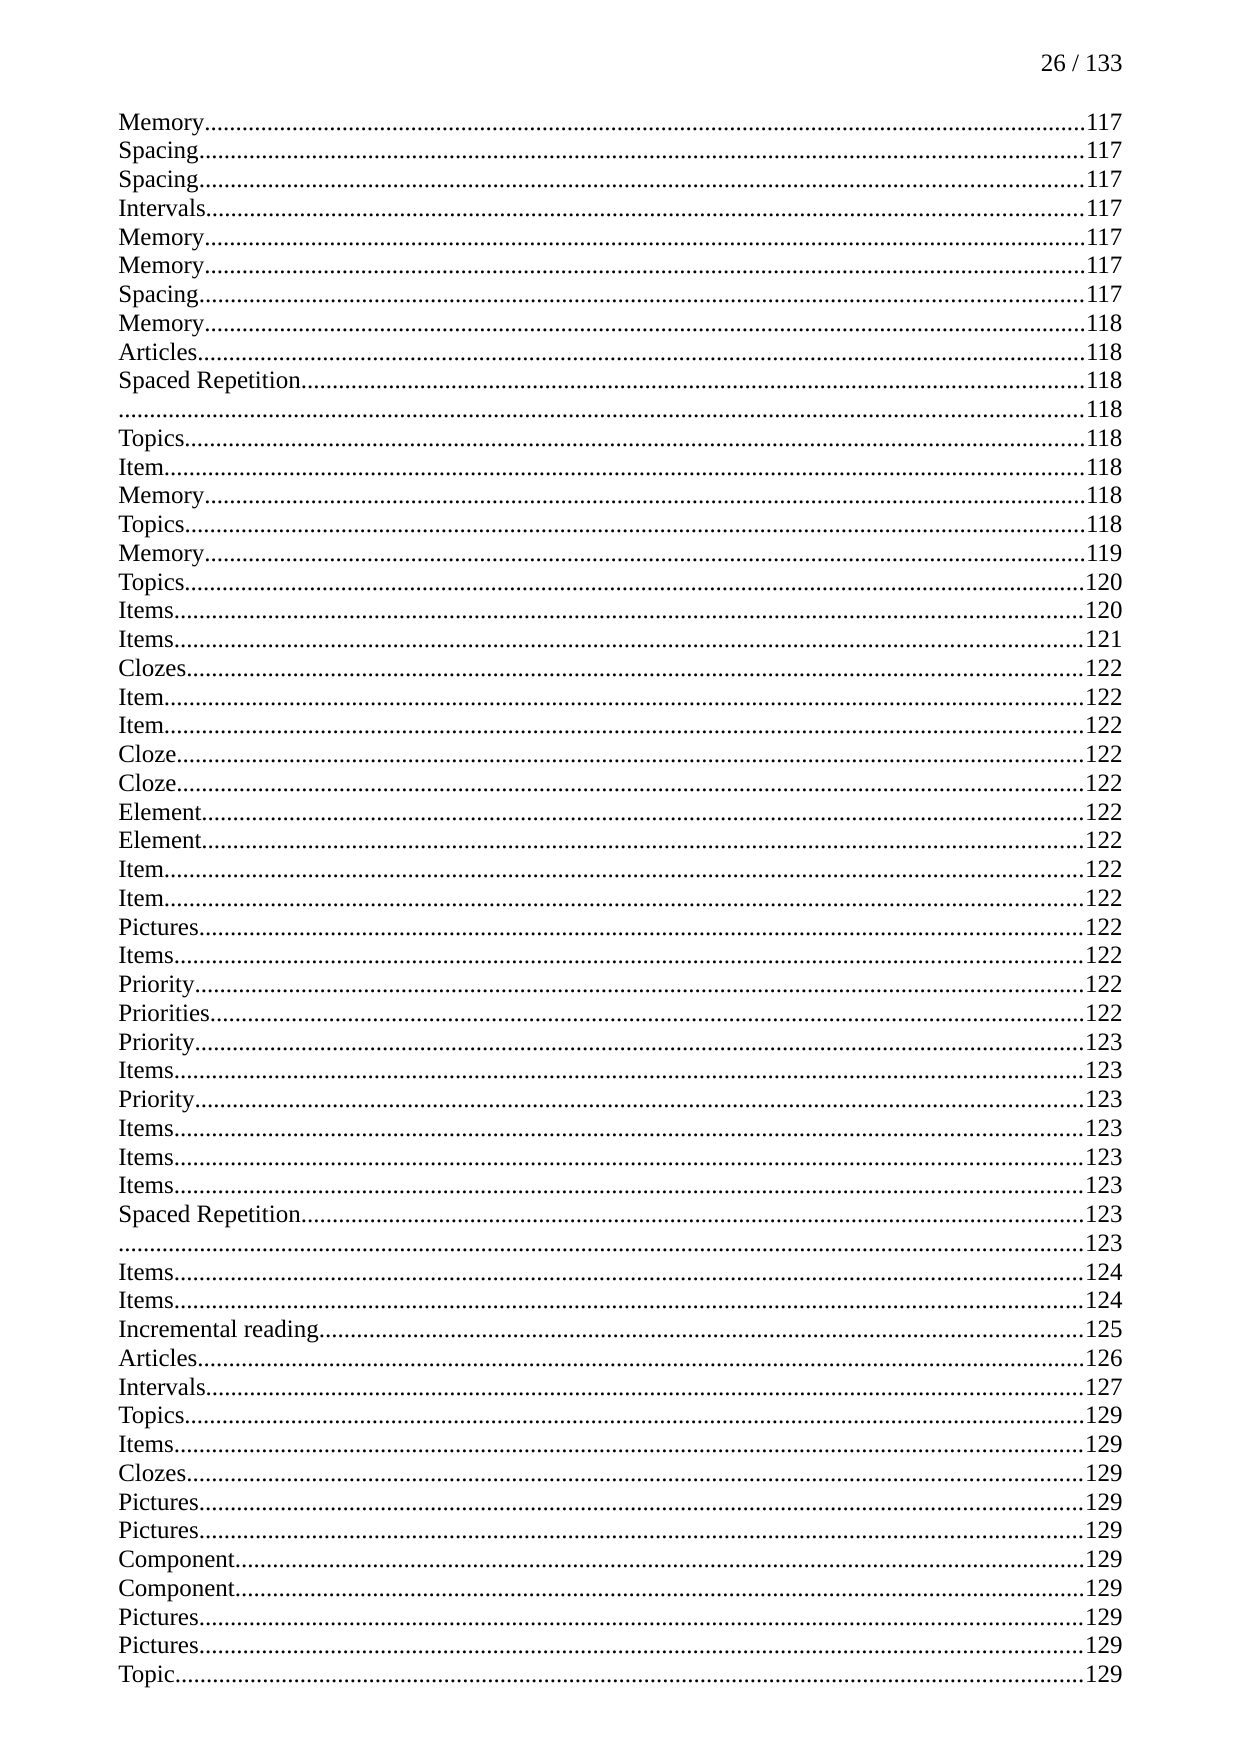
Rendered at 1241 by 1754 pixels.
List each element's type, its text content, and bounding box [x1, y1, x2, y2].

text Cloze 122 [118, 739, 1122, 768]
text Items 123 [118, 1056, 1122, 1084]
text Articles 126 [118, 1343, 1122, 1372]
text Priority 123 [118, 1027, 1122, 1056]
text Topics 129 [118, 1401, 1122, 1429]
text Clozes 129 [118, 1458, 1122, 1487]
text Component 129 [118, 1573, 1122, 1602]
text Memory 119 [118, 538, 1122, 567]
text 123 [118, 1228, 1122, 1257]
text Memory 118 [118, 481, 1122, 509]
text Items 123 [118, 1142, 1122, 1171]
text Memory 117 [118, 222, 1122, 251]
text Priorities 122 [118, 998, 1122, 1027]
text Spaced Repetition 123 [118, 1199, 1122, 1228]
text 118 [118, 394, 1122, 423]
text Items 124 [118, 1257, 1122, 1286]
text Spacing 117 [118, 136, 1122, 164]
text Item 118 [118, 452, 1122, 481]
text Pictures 122 [118, 912, 1122, 941]
text Priority 122 [118, 969, 1122, 998]
text Pictures 129 [118, 1487, 1122, 1516]
text Items 120 [118, 596, 1122, 624]
text Incremental reading 125 [118, 1314, 1122, 1343]
text Spaced Repetition 118 [118, 366, 1122, 394]
text Item 122 [118, 854, 1122, 883]
text Intervals 117 [118, 193, 1122, 222]
text Topic 129 [118, 1659, 1122, 1688]
text Pictures 129 [118, 1631, 1122, 1659]
text Clozes 122 [118, 653, 1122, 682]
text Spacing 117 [118, 279, 1122, 308]
text Item 122 [118, 711, 1122, 739]
text Topics 120 [118, 567, 1122, 596]
text Intervals 127 [118, 1372, 1122, 1401]
text Items 121 [118, 624, 1122, 653]
text Items 122 [118, 941, 1122, 969]
text Articles 118 [118, 337, 1122, 366]
text Element 122 [118, 826, 1122, 854]
text Element 122 [118, 797, 1122, 826]
text Items 123 [118, 1171, 1122, 1199]
text Cloze 122 [118, 768, 1122, 797]
text Component 129 [118, 1544, 1122, 1573]
text Pictures 129 [118, 1602, 1122, 1631]
text Items 129 [118, 1429, 1122, 1458]
text Topics 118 [118, 423, 1122, 452]
text Items 124 [118, 1286, 1122, 1314]
text Memory 117 [118, 107, 1122, 136]
text Priority 123 [118, 1084, 1122, 1113]
text Memory 118 [118, 308, 1122, 337]
text Spacing 117 [118, 164, 1122, 193]
text Pictures 129 [118, 1516, 1122, 1544]
text Item 122 [118, 682, 1122, 711]
text Item 122 [118, 883, 1122, 912]
text Topics 118 [118, 509, 1122, 538]
text Items 123 [118, 1113, 1122, 1142]
text Memory 117 [118, 251, 1122, 279]
